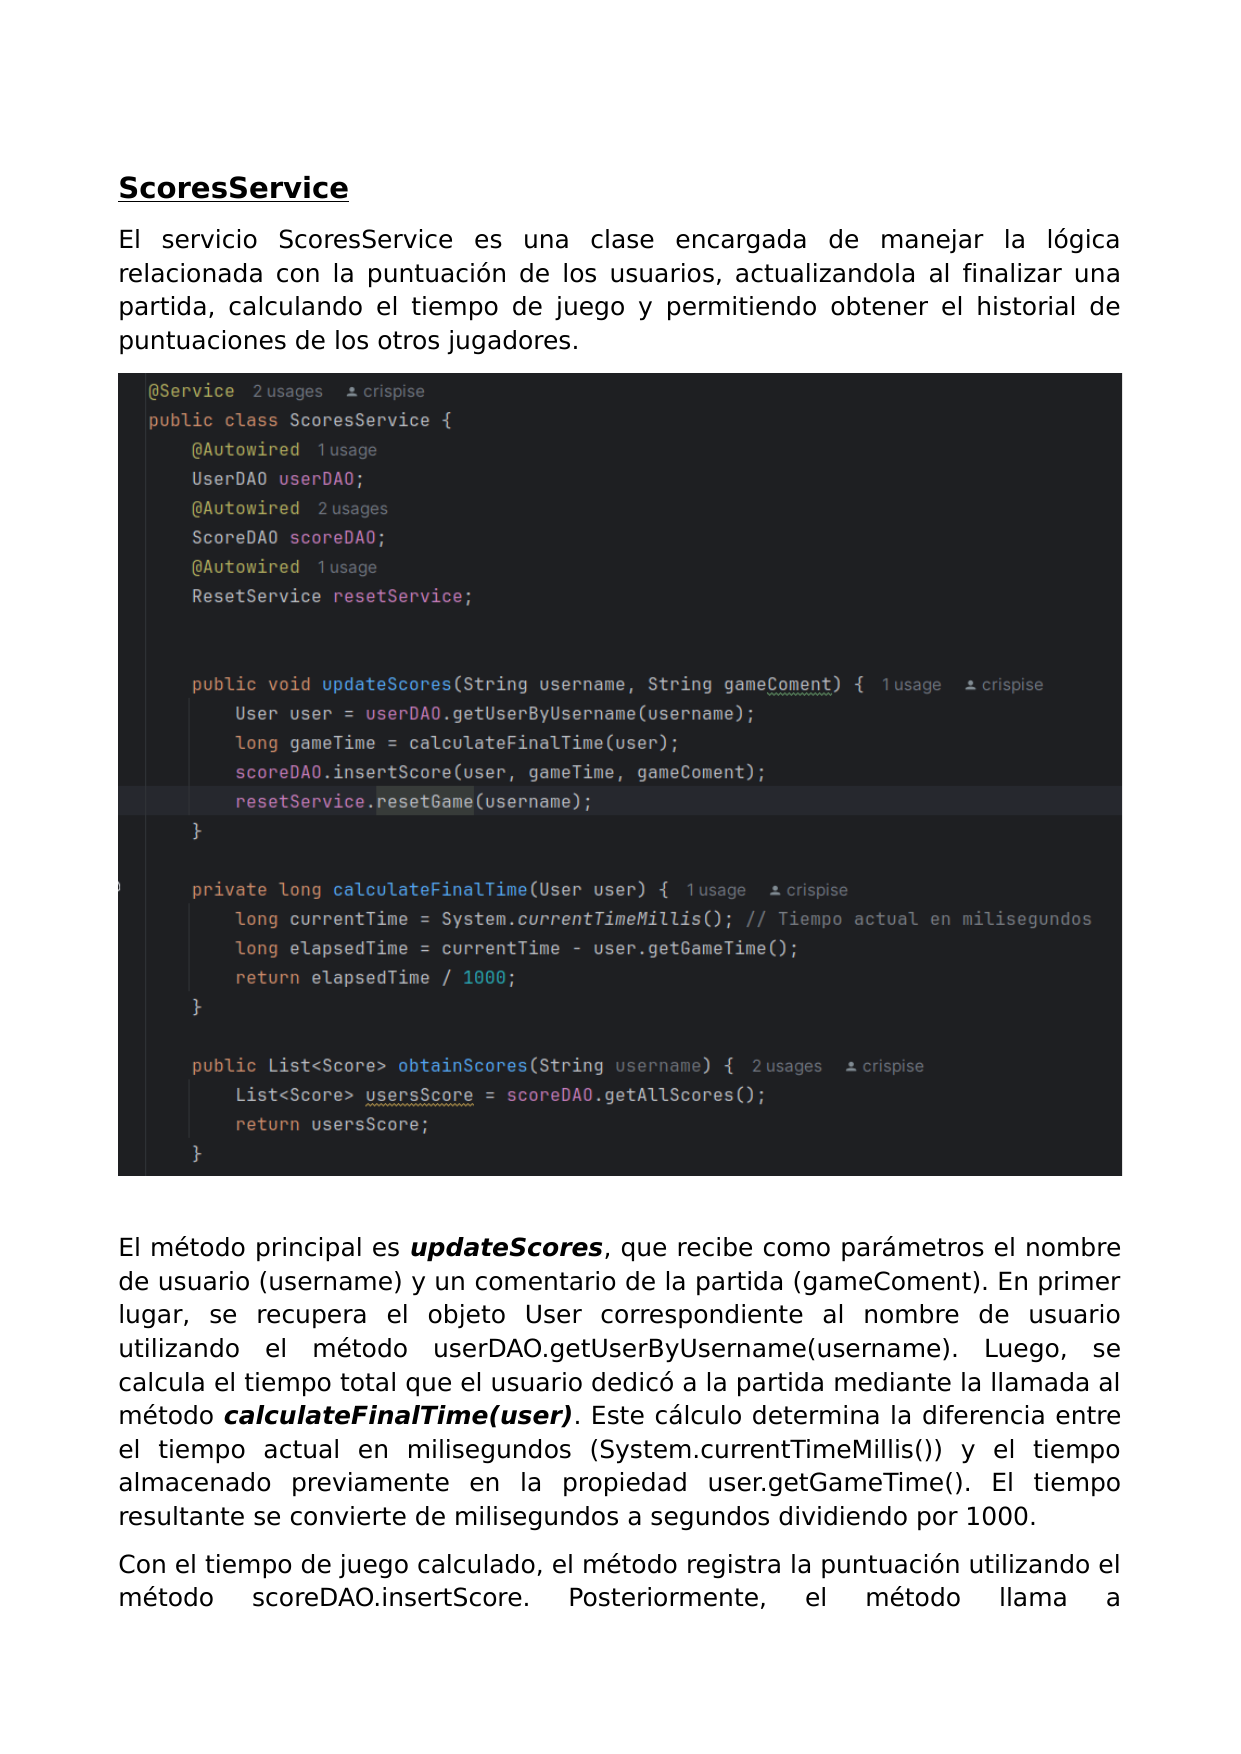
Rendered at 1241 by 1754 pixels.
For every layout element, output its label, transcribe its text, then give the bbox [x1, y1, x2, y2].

text Con el tiempo de juego calculado, el método registra la puntuación utilizando el método scoreDAO.insertScore. Posteriormente, el método llama a [118, 1550, 1122, 1613]
picture [118, 373, 1123, 1176]
text El método principal es updateScores, que recibe como parámetros el nombre de usuario (username) y un comentario de la partida (gameComent). En primer lugar, se recupera el objeto User correspondiente al nombre de usuario utilizando el método userDAO.getUserByUsername(username). Luego, se calcula el tiempo total que el usuario dedicó a la partida mediante la llamada al método calculateFinalTime(user). Este cálculo determina la diferencia entre el tiempo actual en milisegundos (System.currentTimeMillis()) y el tiempo almacenado previamente en la propiedad user.getGameTime(). El tiempo resultante se convierte de milisegundos a segundos dividiendo por 1000. [118, 1234, 1122, 1531]
text ScoresService [118, 172, 1122, 206]
text El servicio ScoresService es una clase encargada de manejar la lógica relacionada con la puntuación de los usuarios, actualizandola al finalizar una partida, calculando el tiempo de juego y permitiendo obtener el historial de puntuaciones de los otros jugadores. [118, 225, 1122, 355]
